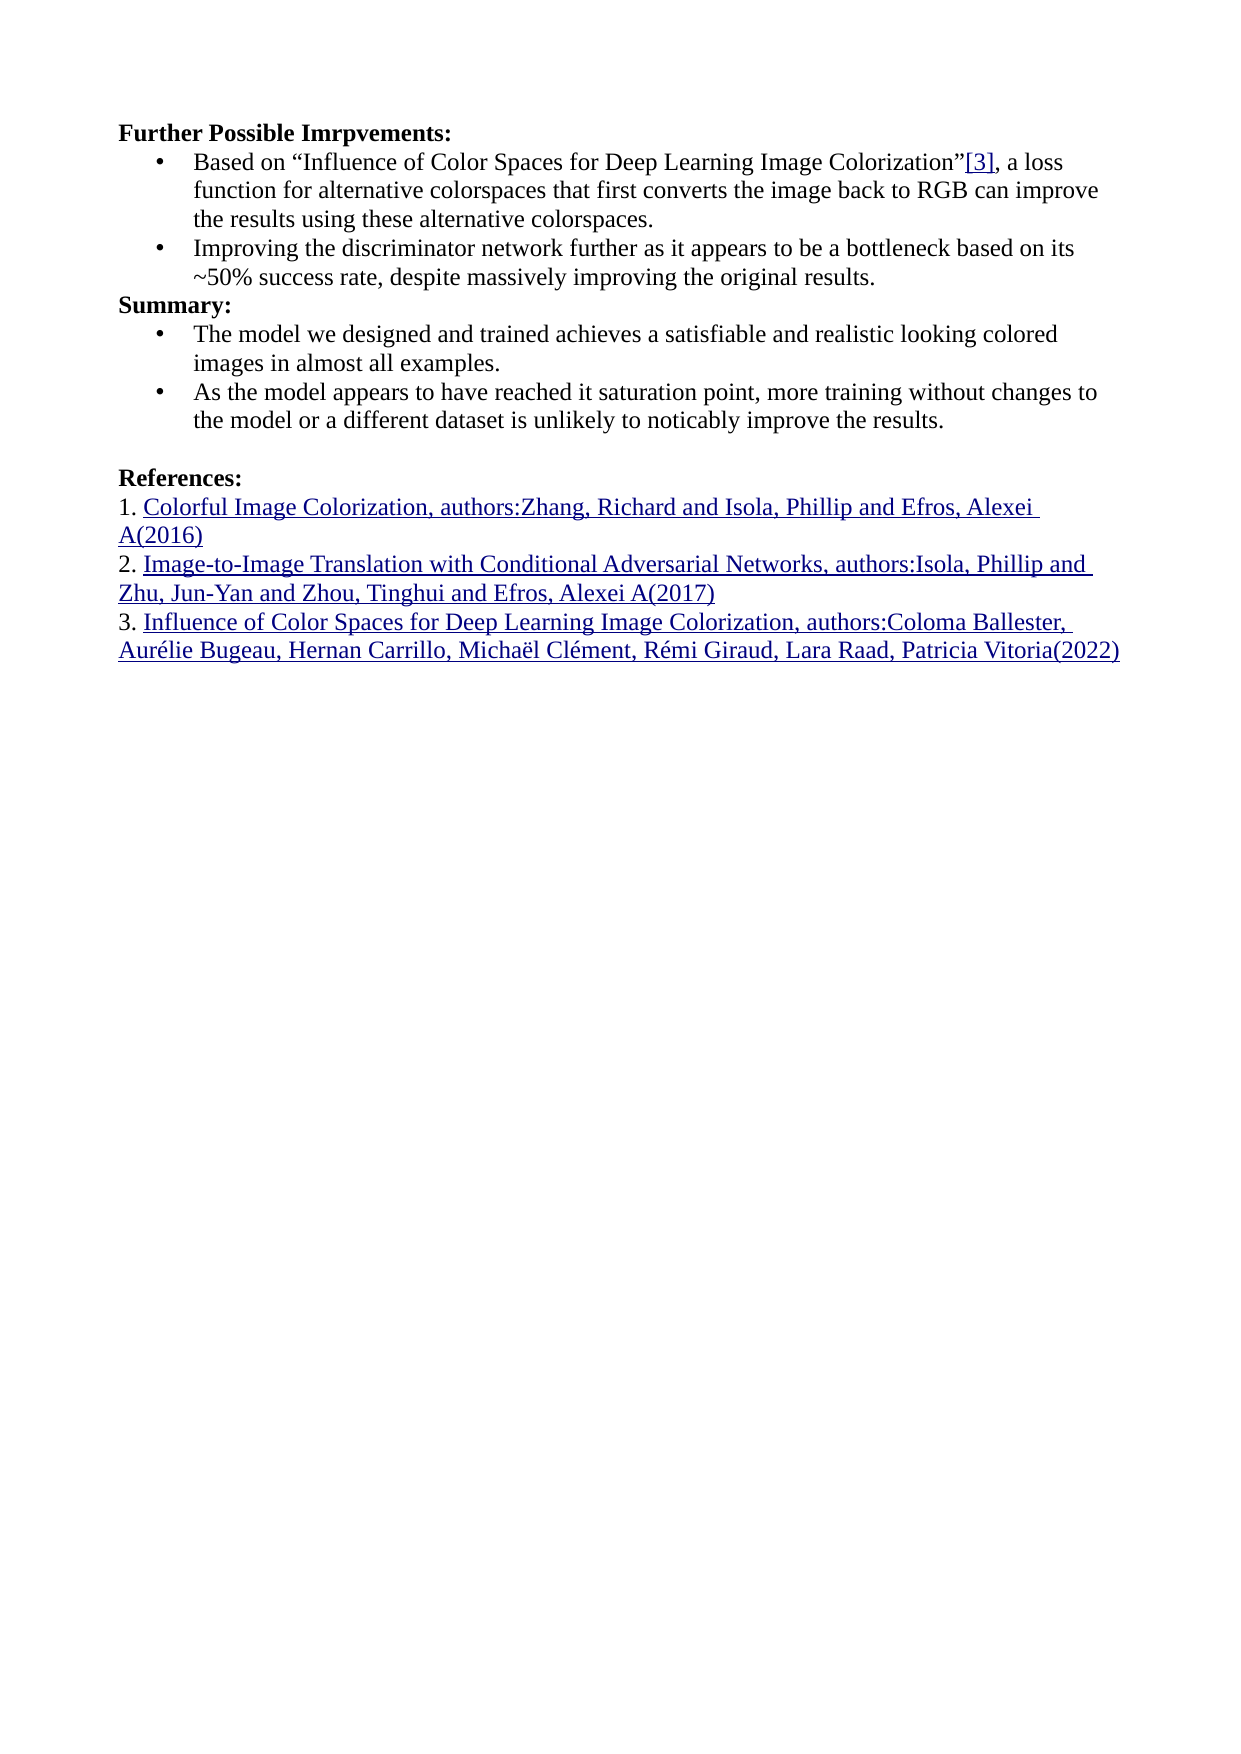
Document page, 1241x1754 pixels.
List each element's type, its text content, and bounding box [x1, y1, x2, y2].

list Improving the discriminator network further as it appears to be a bottleneck based on its ~50% success rate, despite massively improving the original results. [156, 233, 1122, 291]
list As the model appears to have reached it saturation point, more training without changes to the model or a different dataset is unlikely to noticably improve the results. [156, 377, 1122, 434]
list Based on “Influence of Color Spaces for Deep Learning Image Colorization”[3], a loss function for alternative colorspaces that first converts the image back to RGB can improve the results using these alternative colorspaces. [156, 147, 1122, 233]
text References: [118, 463, 1122, 492]
text Further Possible Imrpvements: [118, 118, 1122, 147]
text 2. Image-to-Image Translation with Conditional Adversarial Networks, authors:Isola, Phillip and Zhu, Jun-Yan and Zhou, Tinghui and Efros, Alexei A(2017) [118, 549, 1122, 607]
text 1. Colorful Image Colorization, authors:Zhang, Richard and Isola, Phillip and Efros, Alexei A(2016) [118, 492, 1122, 549]
list The model we designed and trained achieves a satisfiable and realistic looking colored images in almost all examples. [156, 319, 1122, 377]
text 3. Influence of Color Spaces for Deep Learning Image Colorization, authors:Coloma Ballester, Aurélie Bugeau, Hernan Carrillo, Michaël Clément, Rémi Giraud, Lara Raad, Patricia Vitoria(2022) [118, 607, 1122, 664]
text Summary: [118, 291, 1122, 319]
